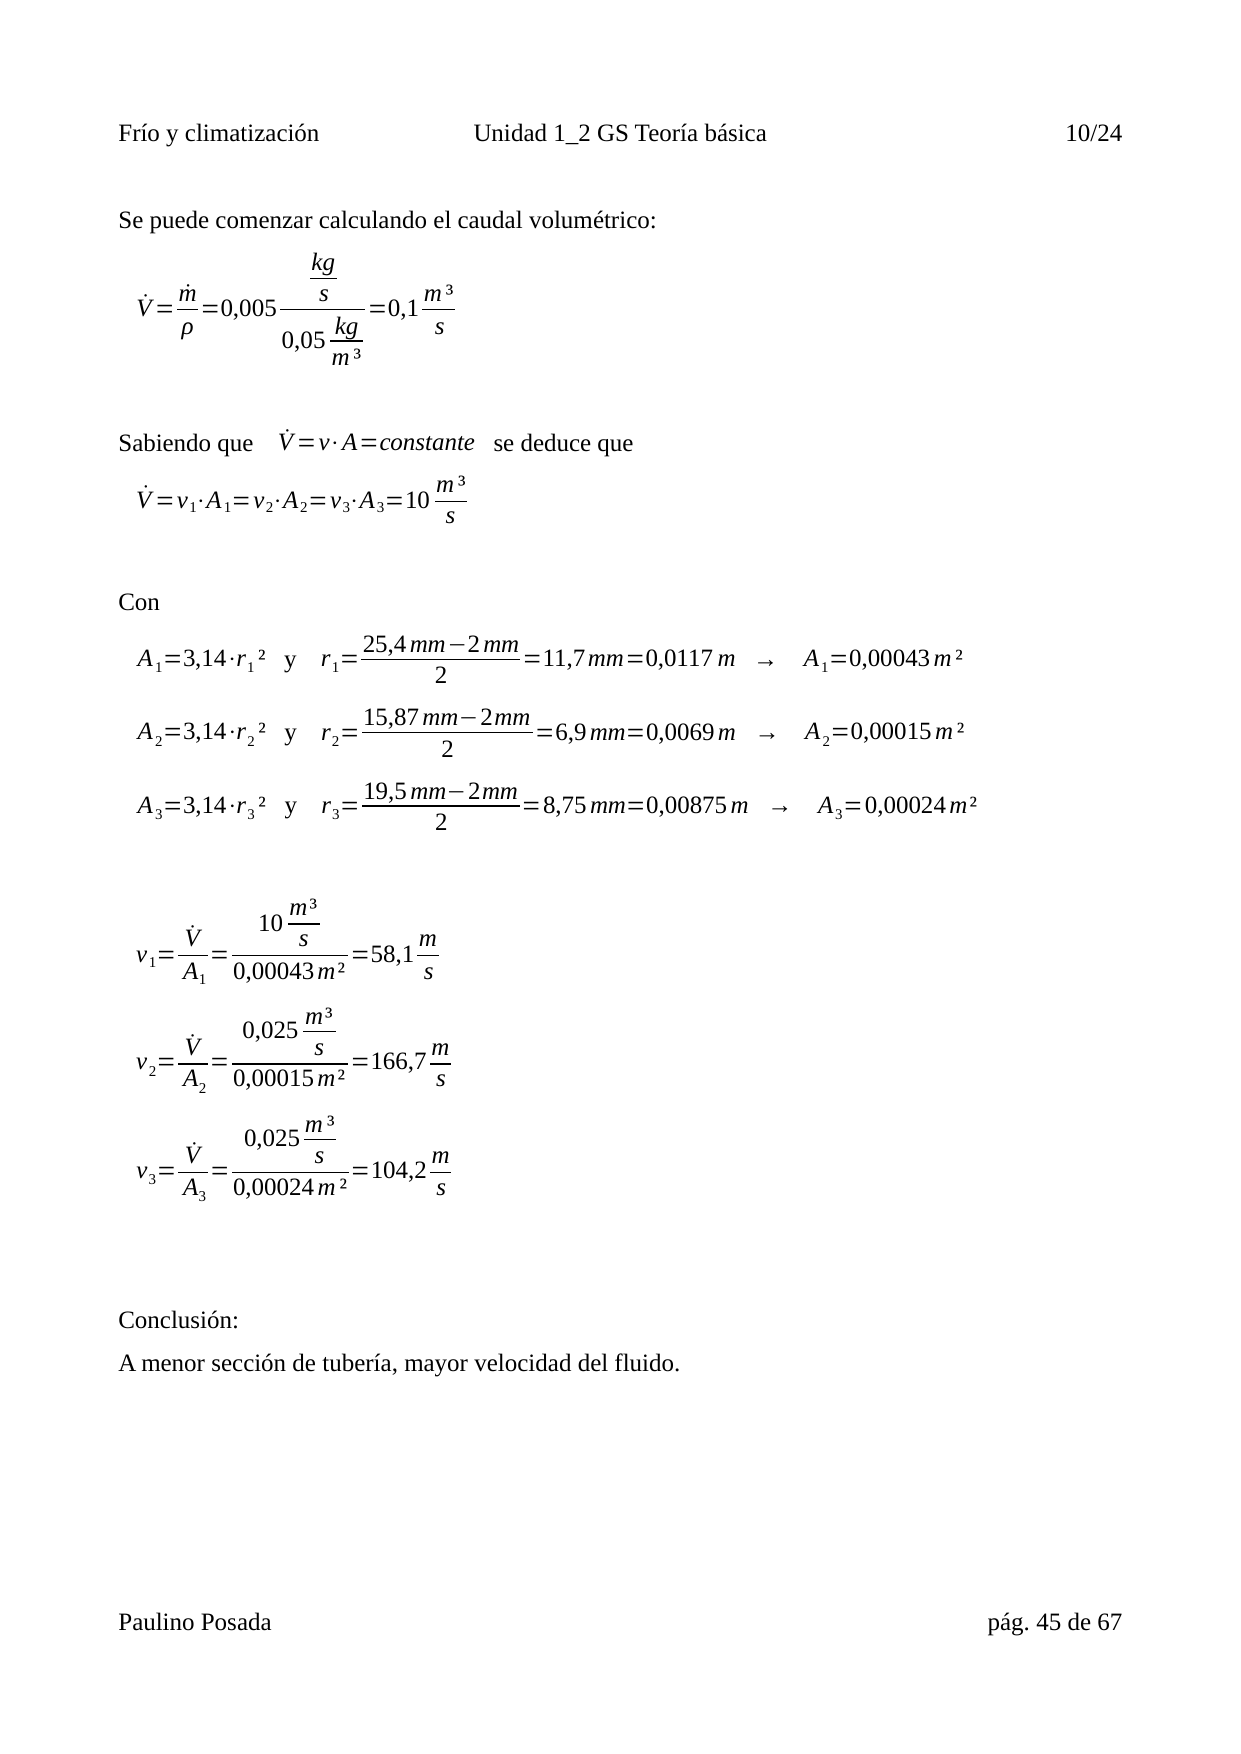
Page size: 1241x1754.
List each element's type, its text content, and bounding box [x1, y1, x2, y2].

text y → [118, 777, 1122, 836]
text Se puede comenzar calculando el caudal volumétrico: [118, 205, 1122, 234]
text A menor sección de tubería, mayor velocidad del fluido. [118, 1348, 1122, 1377]
text Con [118, 587, 1122, 616]
text y → [118, 631, 1122, 689]
text y → [118, 704, 1122, 763]
text Conclusión: [118, 1305, 1122, 1334]
text Sabiendo que se deduce que [118, 428, 1122, 456]
